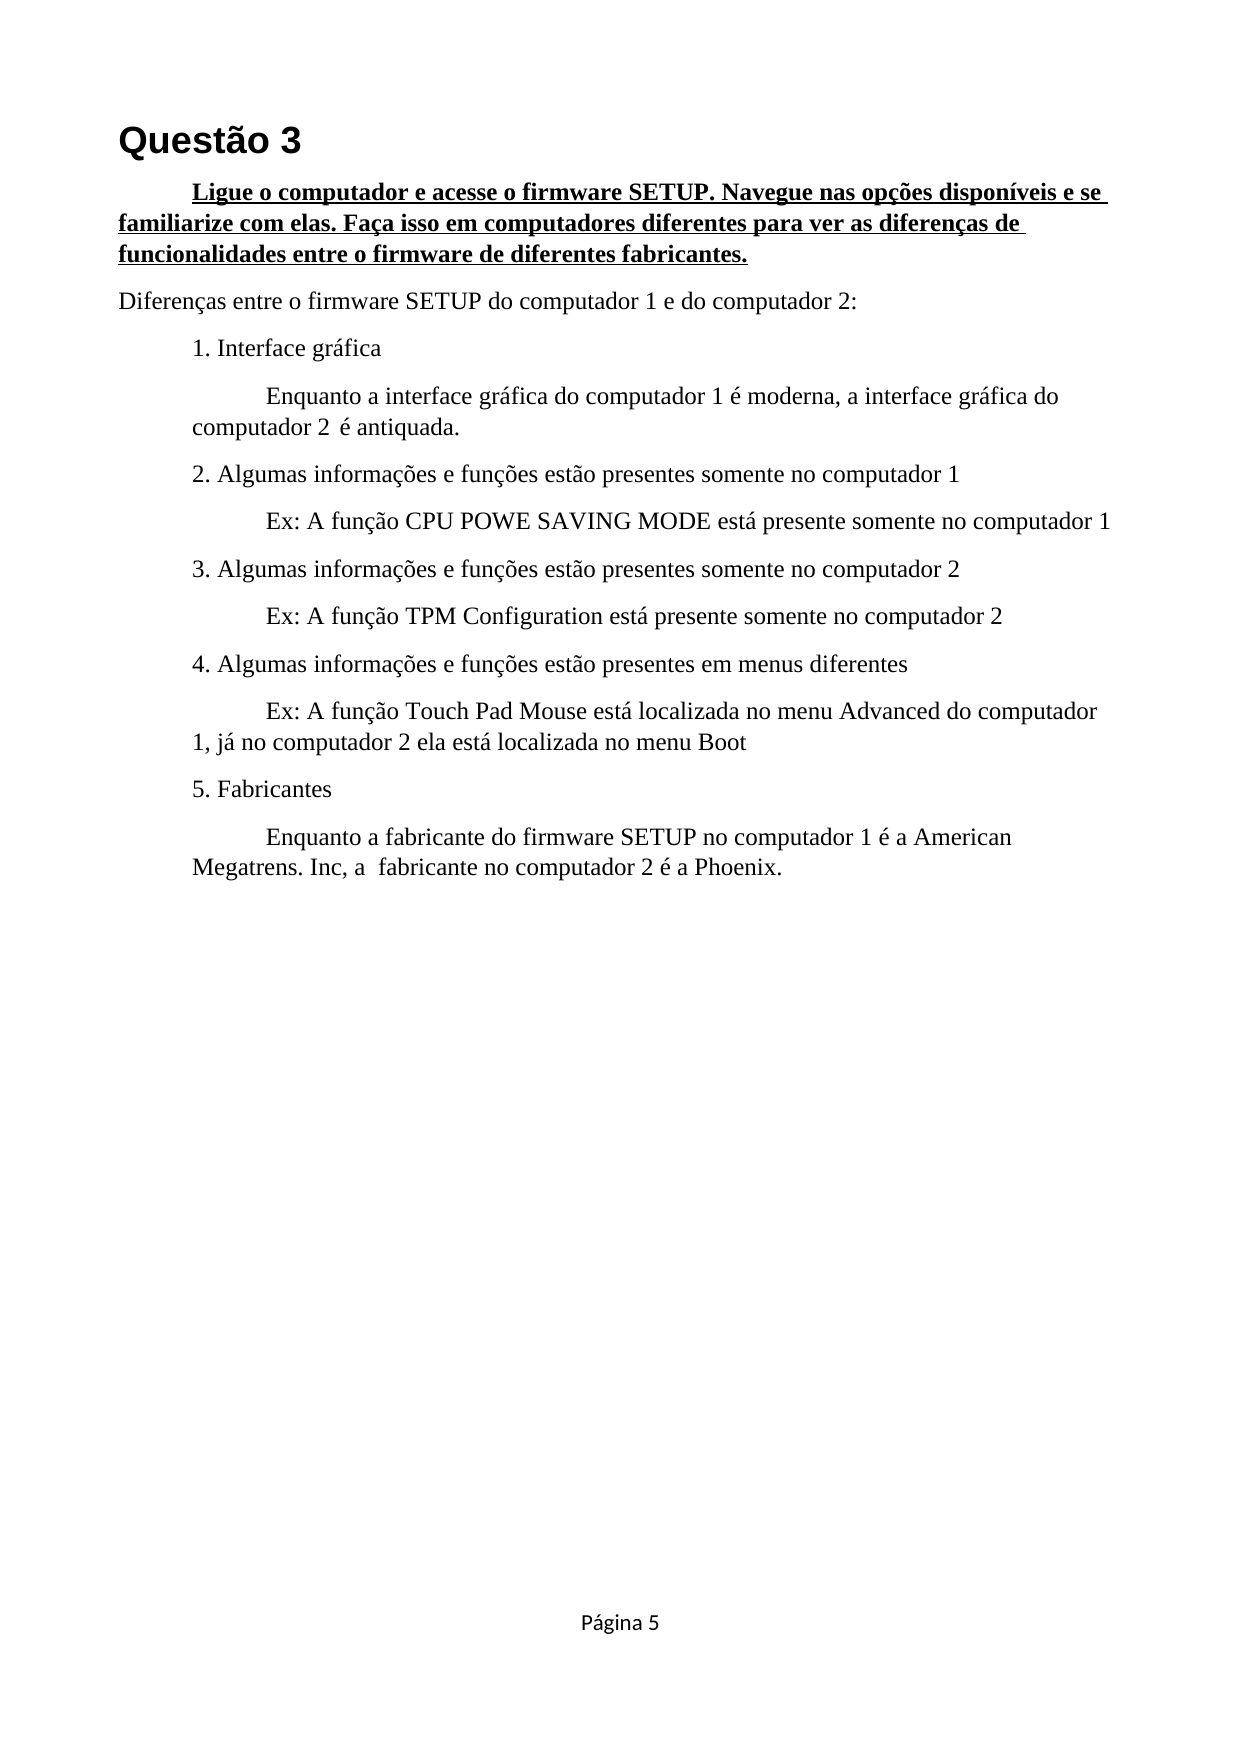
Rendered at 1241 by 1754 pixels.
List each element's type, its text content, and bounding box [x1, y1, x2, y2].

text 4. Algumas informações e funções estão presentes em menus diferentes [118, 649, 1122, 677]
subtitle Questão 3 [118, 118, 1122, 162]
text 2. Algumas informações e funções estão presentes somente no computador 1 [118, 459, 1122, 488]
text 5. Fabricantes [118, 774, 1122, 803]
text Ex: A função Touch Pad Mouse está localizada no menu Advanced do computador 1, já no computador 2 ela está localizada no menu Boot [118, 696, 1122, 756]
text 3. Algumas informações e funções estão presentes somente no computador 2 [118, 554, 1122, 583]
text Ex: A função CPU POWE SAVING MODE está presente somente no computador 1 [118, 506, 1122, 535]
text Enquanto a interface gráfica do computador 1 é moderna, a interface gráfica do computador 2 é antiquada. [118, 381, 1122, 440]
text Ligue o computador e acesse o firmware SETUP. Navegue nas opções disponíveis e se familiarize com elas. Faça isso em computadores diferentes para ver as diferenças de funcionalidades entre o firmware de diferentes fabricantes. [118, 177, 1122, 267]
text 1. Interface gráfica [118, 333, 1122, 362]
text Diferenças entre o firmware SETUP do computador 1 e do computador 2: [118, 286, 1122, 315]
text Ex: A função TPM Configuration está presente somente no computador 2 [118, 601, 1122, 630]
text Enquanto a fabricante do firmware SETUP no computador 1 é a American Megatrens. Inc, a fabricante no computador 2 é a Phoenix. [118, 822, 1122, 881]
